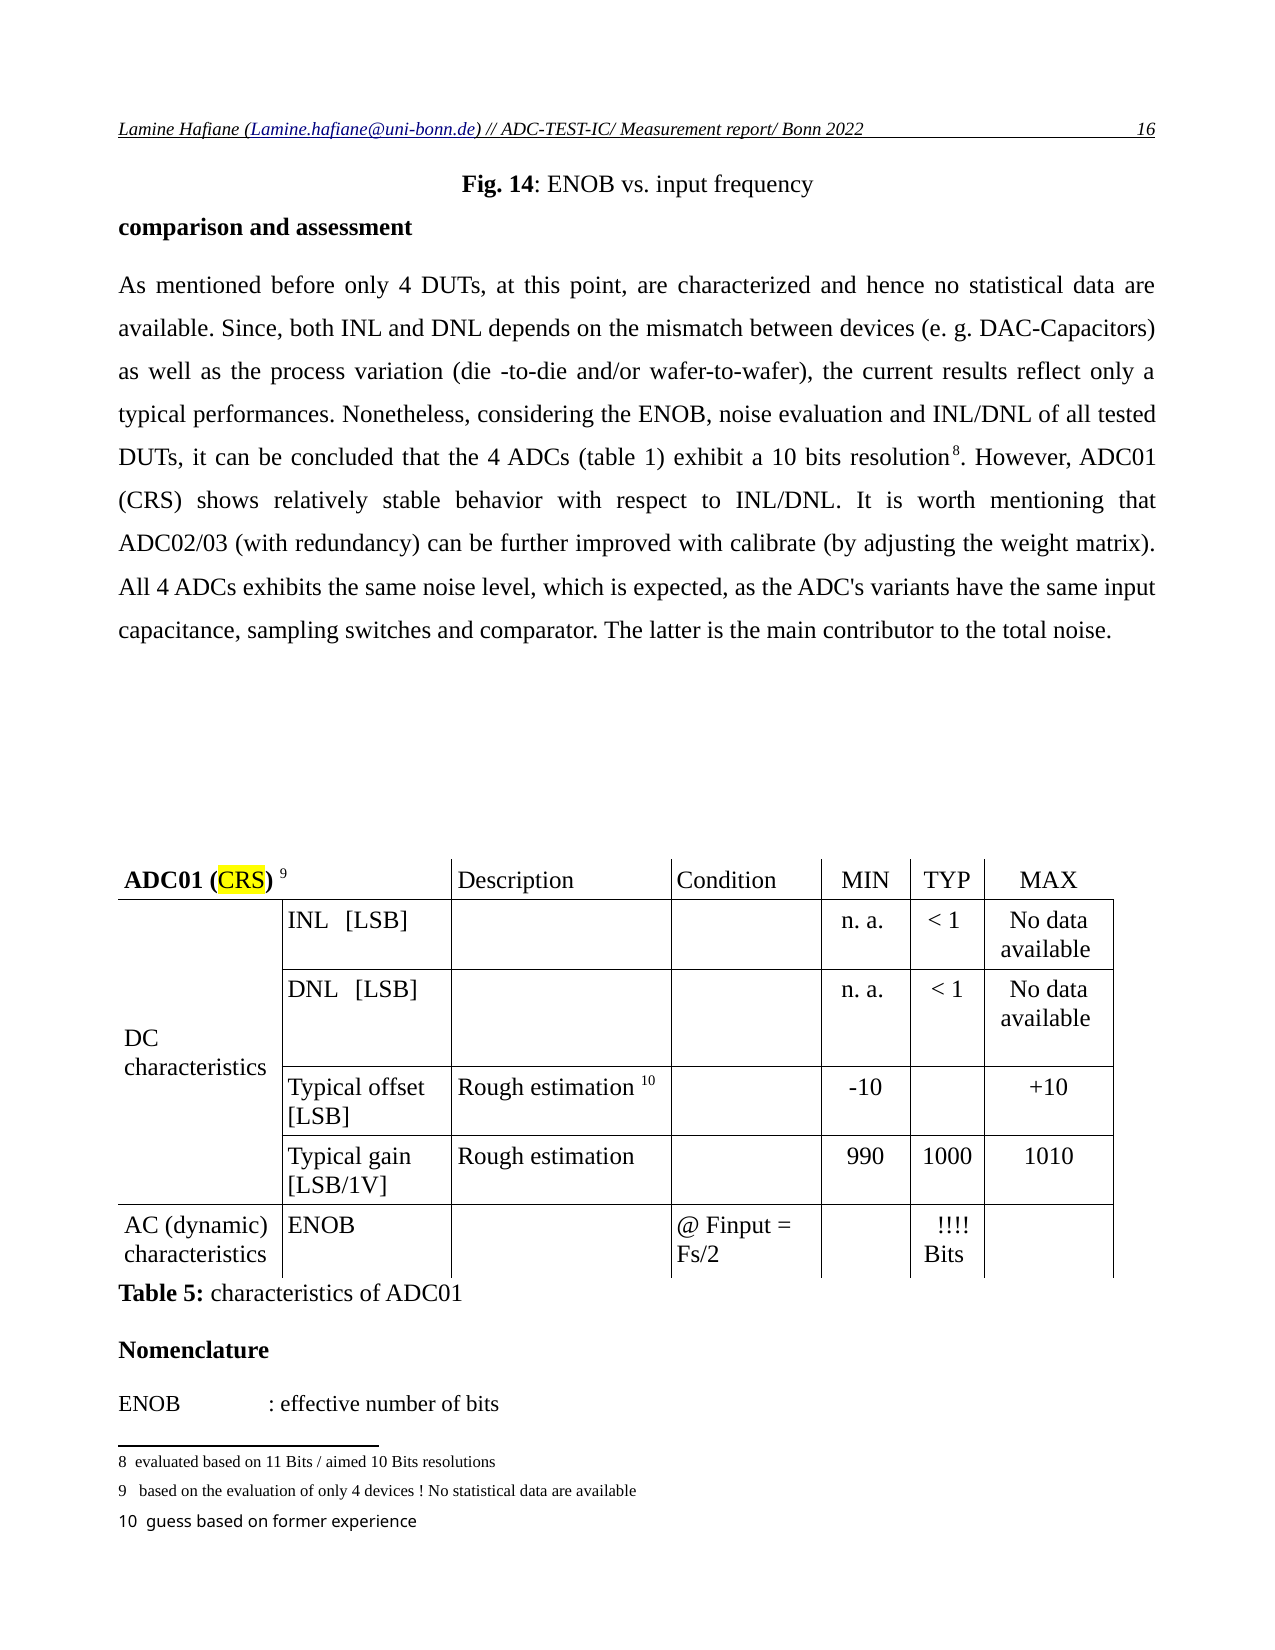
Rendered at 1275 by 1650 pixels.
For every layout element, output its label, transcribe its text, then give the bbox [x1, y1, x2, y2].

table_cell n. a. [822, 970, 910, 1066]
table_cell AC (dynamic) characteristics [118, 1205, 282, 1278]
table_header Description [452, 859, 671, 899]
table_cell n. a. [822, 900, 910, 968]
table_cell Rough estimation [452, 1136, 671, 1204]
text Fig. 14: ENOB vs. input frequency [118, 169, 1157, 198]
table_cell No data available [985, 900, 1113, 968]
table_cell 1000 [911, 1136, 984, 1204]
table_cell < 1 [911, 970, 984, 1066]
table_cell [672, 1067, 821, 1135]
table_cell @ Finput = Fs/2 [672, 1205, 821, 1278]
table_header MIN [822, 859, 910, 899]
table_header ADC01 (CRS) [118, 859, 451, 899]
table_cell [452, 970, 671, 1066]
table_cell -10 [822, 1067, 910, 1135]
table_cell [452, 900, 671, 968]
table_cell 1010 [985, 1136, 1113, 1204]
table_cell Typical offset [LSB] [283, 1067, 451, 1135]
text Nomenclature [118, 1335, 1157, 1364]
table_cell DNL [LSB] [283, 970, 451, 1066]
table_cell [672, 1136, 821, 1204]
table_cell INL [LSB] [283, 900, 451, 968]
text As mentioned before only 4 DUTs, at this point, are characterized and hence no statistical data are available. Since, both INL and DNL depends on the mismatch between devices (e. g. DAC-Capacitors) as well as the process variation (die -to-die and/or wafer-to-wafer), the current results reflect only a typical performances. Nonetheless, considering the ENOB, noise evaluation and INL/DNL of all tested DUTs, it can be concluded that the 4 ADCs (table 1) exhibit a 10 bits resolution. However, ADC01 (CRS) shows relatively stable behavior with respect to INL/DNL. It is worth mentioning that ADC02/03 (with redundancy) can be further improved with calibrate (by adjusting the weight matrix). All 4 ADCs exhibits the same noise level, which is expected, as the ADC's variants have the same input capacitance, sampling switches and comparator. The latter is the main contributor to the total noise. [118, 270, 1157, 643]
table_header TYP [911, 859, 984, 899]
text ENOB : effective number of bits [118, 1390, 1157, 1417]
table_cell DC characteristics [118, 900, 282, 1204]
table_cell < 1 [911, 900, 984, 968]
table_cell [452, 1205, 671, 1278]
table_header MAX [985, 859, 1113, 899]
table_cell [911, 1067, 984, 1135]
table_cell [985, 1205, 1113, 1278]
text evaluated based on 11 Bits / aimed 10 Bits resolutions [118, 1452, 1157, 1471]
table_cell No data available [985, 970, 1113, 1066]
table_cell [672, 970, 821, 1066]
table_cell Typical gain [LSB/1V] [283, 1136, 451, 1204]
table_cell ENOB [283, 1205, 451, 1278]
table_cell !!!! Bits [911, 1205, 984, 1278]
text Table 5: characteristics of ADC01 [118, 1278, 1157, 1306]
text comparison and assessment [118, 212, 1157, 241]
table_cell 990 [822, 1136, 910, 1204]
table_cell Rough estimation [452, 1067, 671, 1135]
table_cell +10 [985, 1067, 1113, 1135]
table_cell [672, 900, 821, 968]
table_cell [822, 1205, 910, 1278]
table_header Condition [672, 859, 821, 899]
